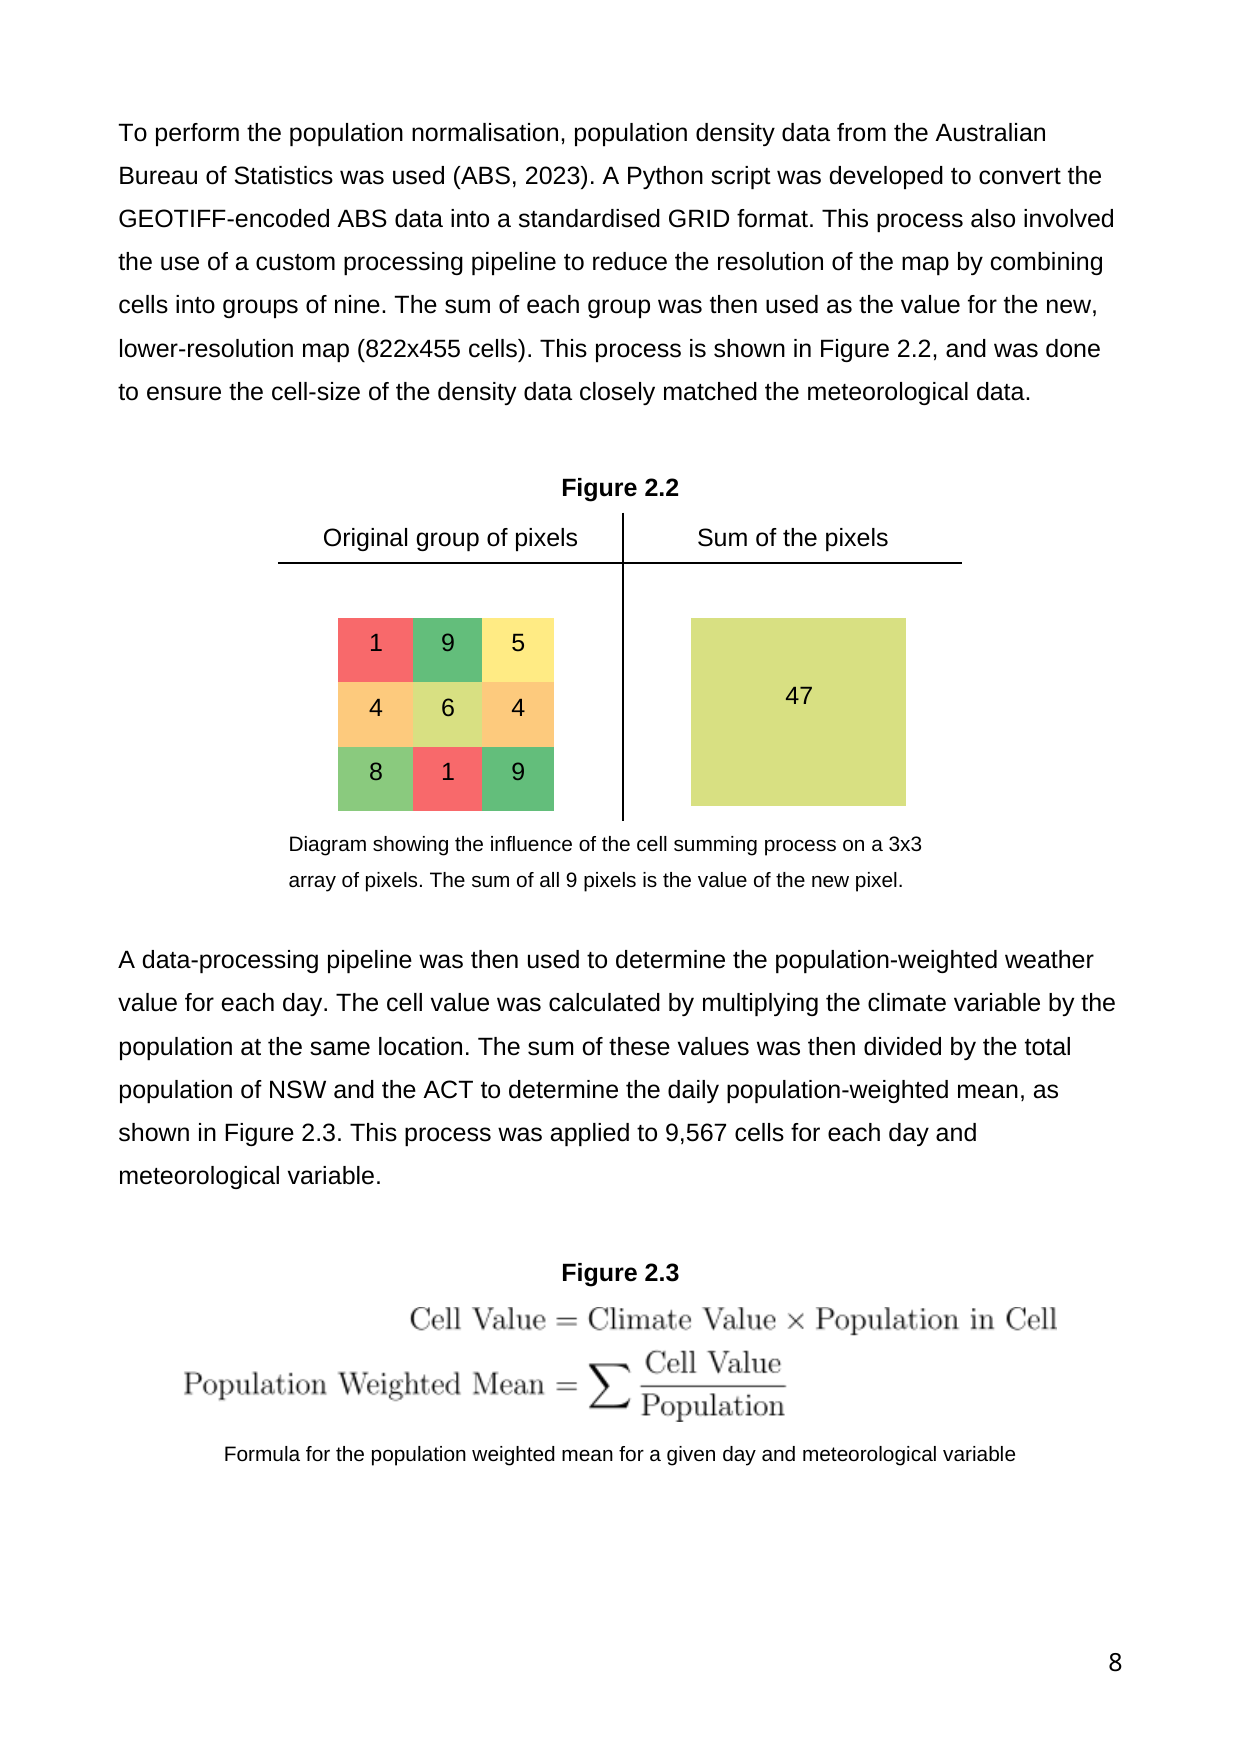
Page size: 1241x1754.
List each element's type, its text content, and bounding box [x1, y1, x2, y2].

table_header [826, 619, 905, 670]
picture [183, 1307, 1057, 1422]
table_cell Diagram showing the influence of the cell summing process on a 3x3 array of pixels. The sum of all 9 pixels is the value of the new pixel. [278, 821, 962, 902]
table_cell Sum of the pixels [624, 513, 962, 562]
table_cell Original group of pixels [278, 513, 622, 562]
table_header Figure 2.2 [278, 463, 962, 513]
table_cell 47 [754, 671, 825, 722]
table_cell 9 [482, 747, 554, 811]
table_header 9 [413, 618, 482, 682]
table_cell 1 [413, 747, 482, 811]
text A data-processing pipeline was then used to determine the population-weighted weather value for each day. The cell value was calculated by multiplying the climate variable by the population at the same location. The sum of these values was then divided by the total population of NSW and the ACT to determine the daily population-weighted mean, as shown in Figure 2.3. This process was applied to 9,567 cells for each day and meteorological variable. [118, 945, 1122, 1190]
table_header 5 [482, 618, 554, 682]
text To perform the population normalisation, population density data from the Australian Bureau of Statistics was used (ABS, 2023). A Python script was developed to convert the GEOTIFF-encoded ABS data into a standardised GRID format. This process also involved the use of a custom processing pipeline to reduce the resolution of the map by combining cells into groups of nine. The sum of each group was then used as the value for the new, lower-resolution map (822x455 cells). This process is shown in Figure 2.2, and was done to ensure the cell-size of the density data closely matched the meteorological data. [118, 118, 1122, 406]
table_cell [692, 723, 753, 805]
table_header [754, 619, 825, 670]
table_cell 8 [338, 747, 413, 811]
table_cell 4 [338, 682, 413, 747]
table_cell [754, 723, 825, 805]
table_cell 4 [482, 682, 554, 747]
table_cell [692, 671, 753, 722]
table_cell [118, 1297, 1122, 1432]
table_cell 6 [413, 682, 482, 747]
table_header 1 [338, 618, 413, 682]
table_cell [624, 564, 962, 821]
table_cell [826, 723, 905, 805]
table_cell Formula for the population weighted mean for a given day and meteorological variable [118, 1432, 1122, 1476]
table_cell [826, 671, 905, 722]
table_cell [278, 564, 622, 821]
table_header [692, 619, 753, 670]
table_header Figure 2.3 [118, 1247, 1122, 1297]
